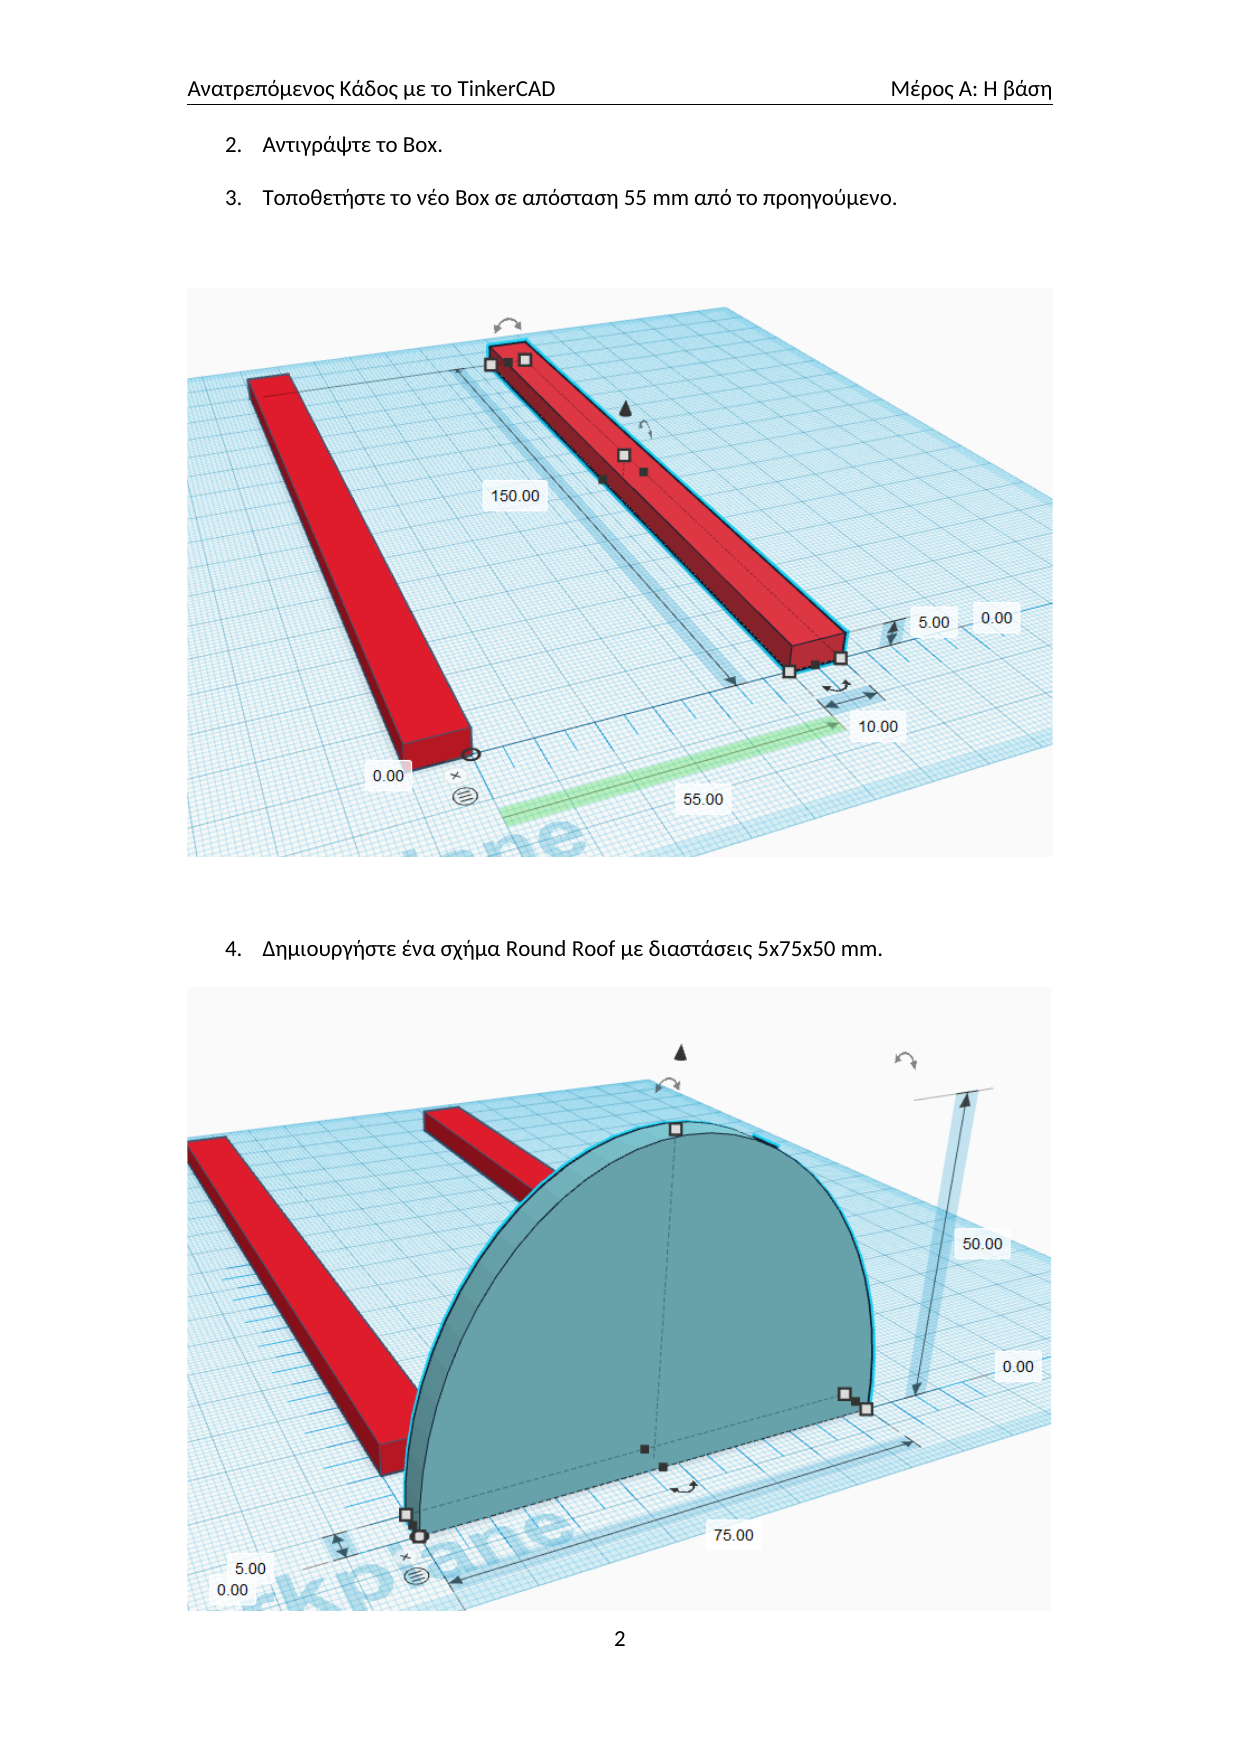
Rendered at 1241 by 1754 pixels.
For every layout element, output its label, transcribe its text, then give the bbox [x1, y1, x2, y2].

list Τοποθετήστε το νέο Box σε απόσταση 55 mm από το προηγούμενο. [225, 183, 1053, 211]
list Αντιγράψτε το Box. [225, 130, 1053, 158]
list Δημιουργήστε ένα σχήμα Round Roof με διαστάσεις 5x75x50 mm. [225, 934, 1053, 962]
